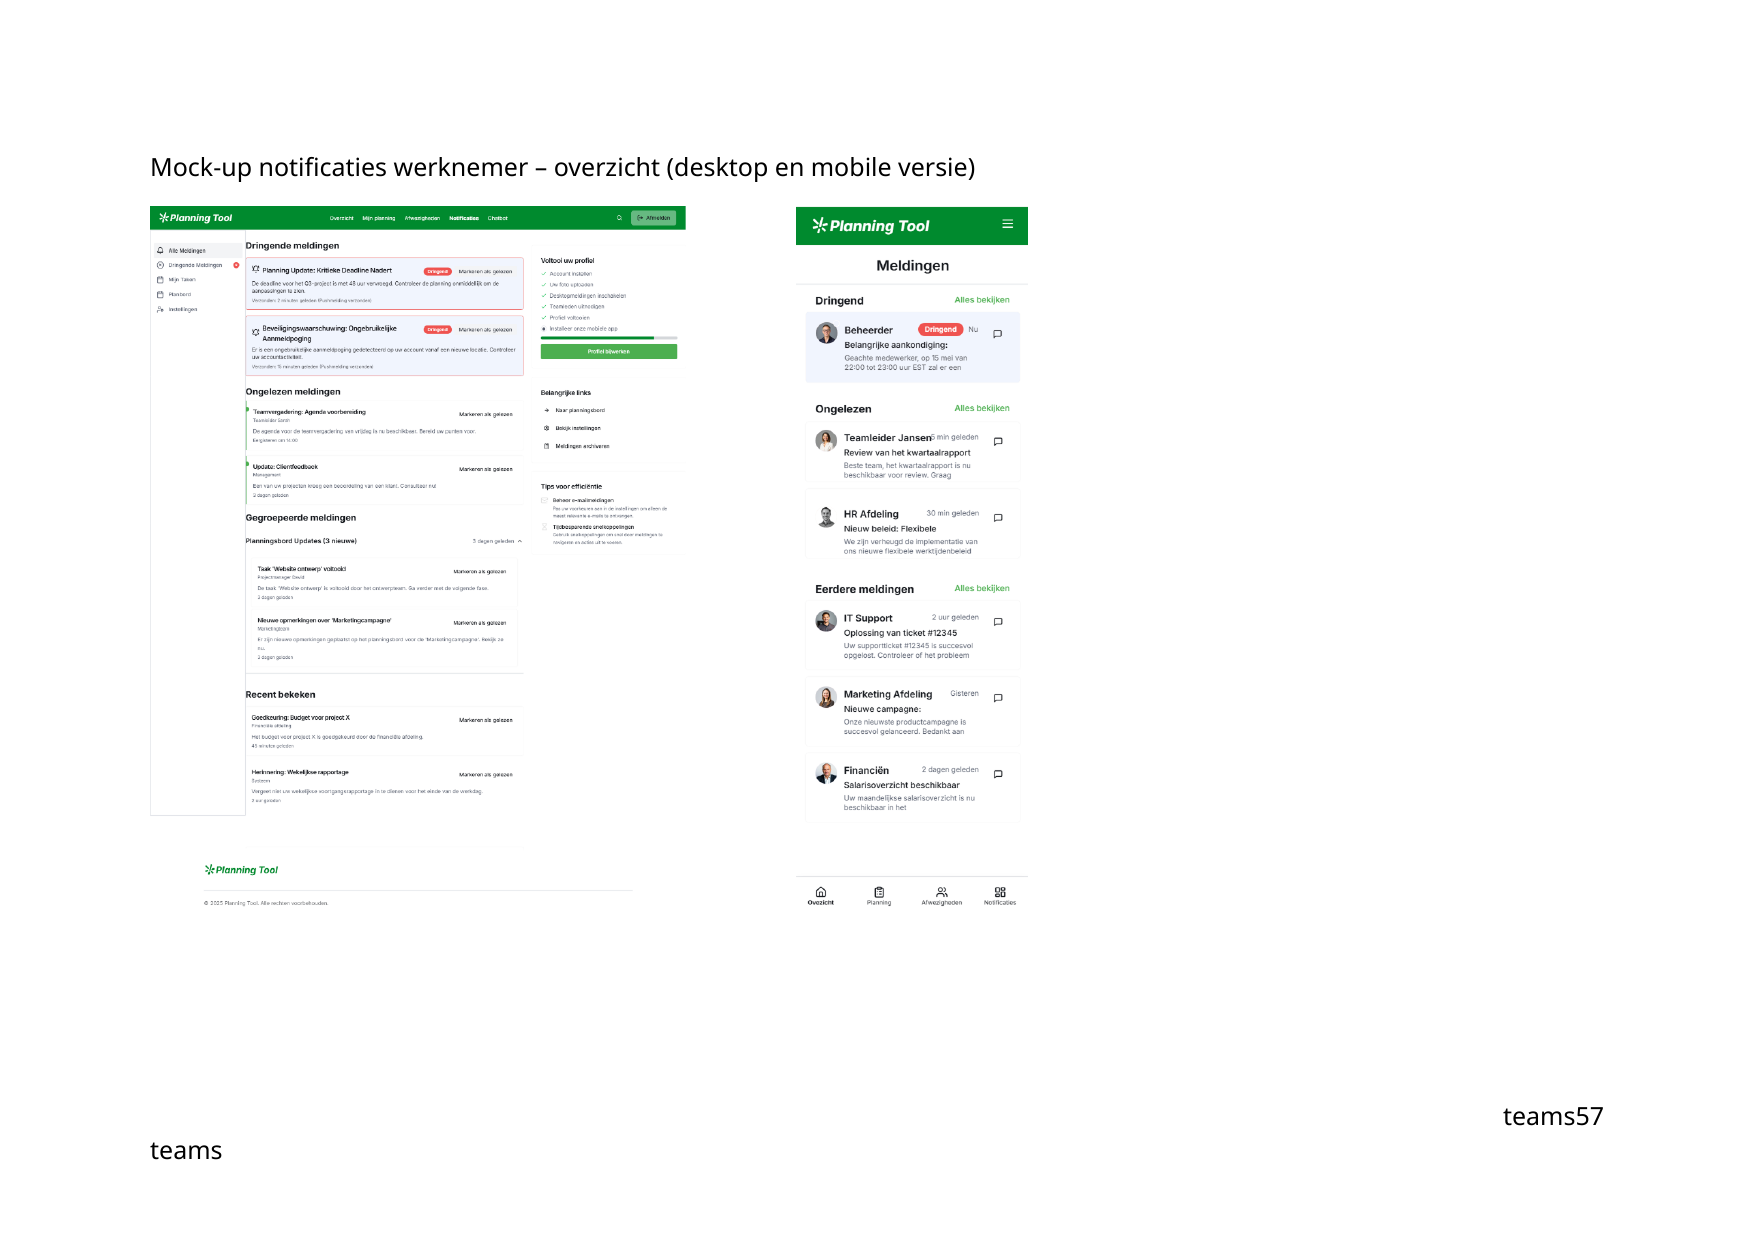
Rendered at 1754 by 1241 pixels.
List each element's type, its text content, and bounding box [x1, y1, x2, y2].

picture [796, 206, 1028, 915]
picture [150, 206, 686, 915]
text Mock-up notificaties werknemer – overzicht (desktop en mobile versie) [150, 150, 1604, 184]
